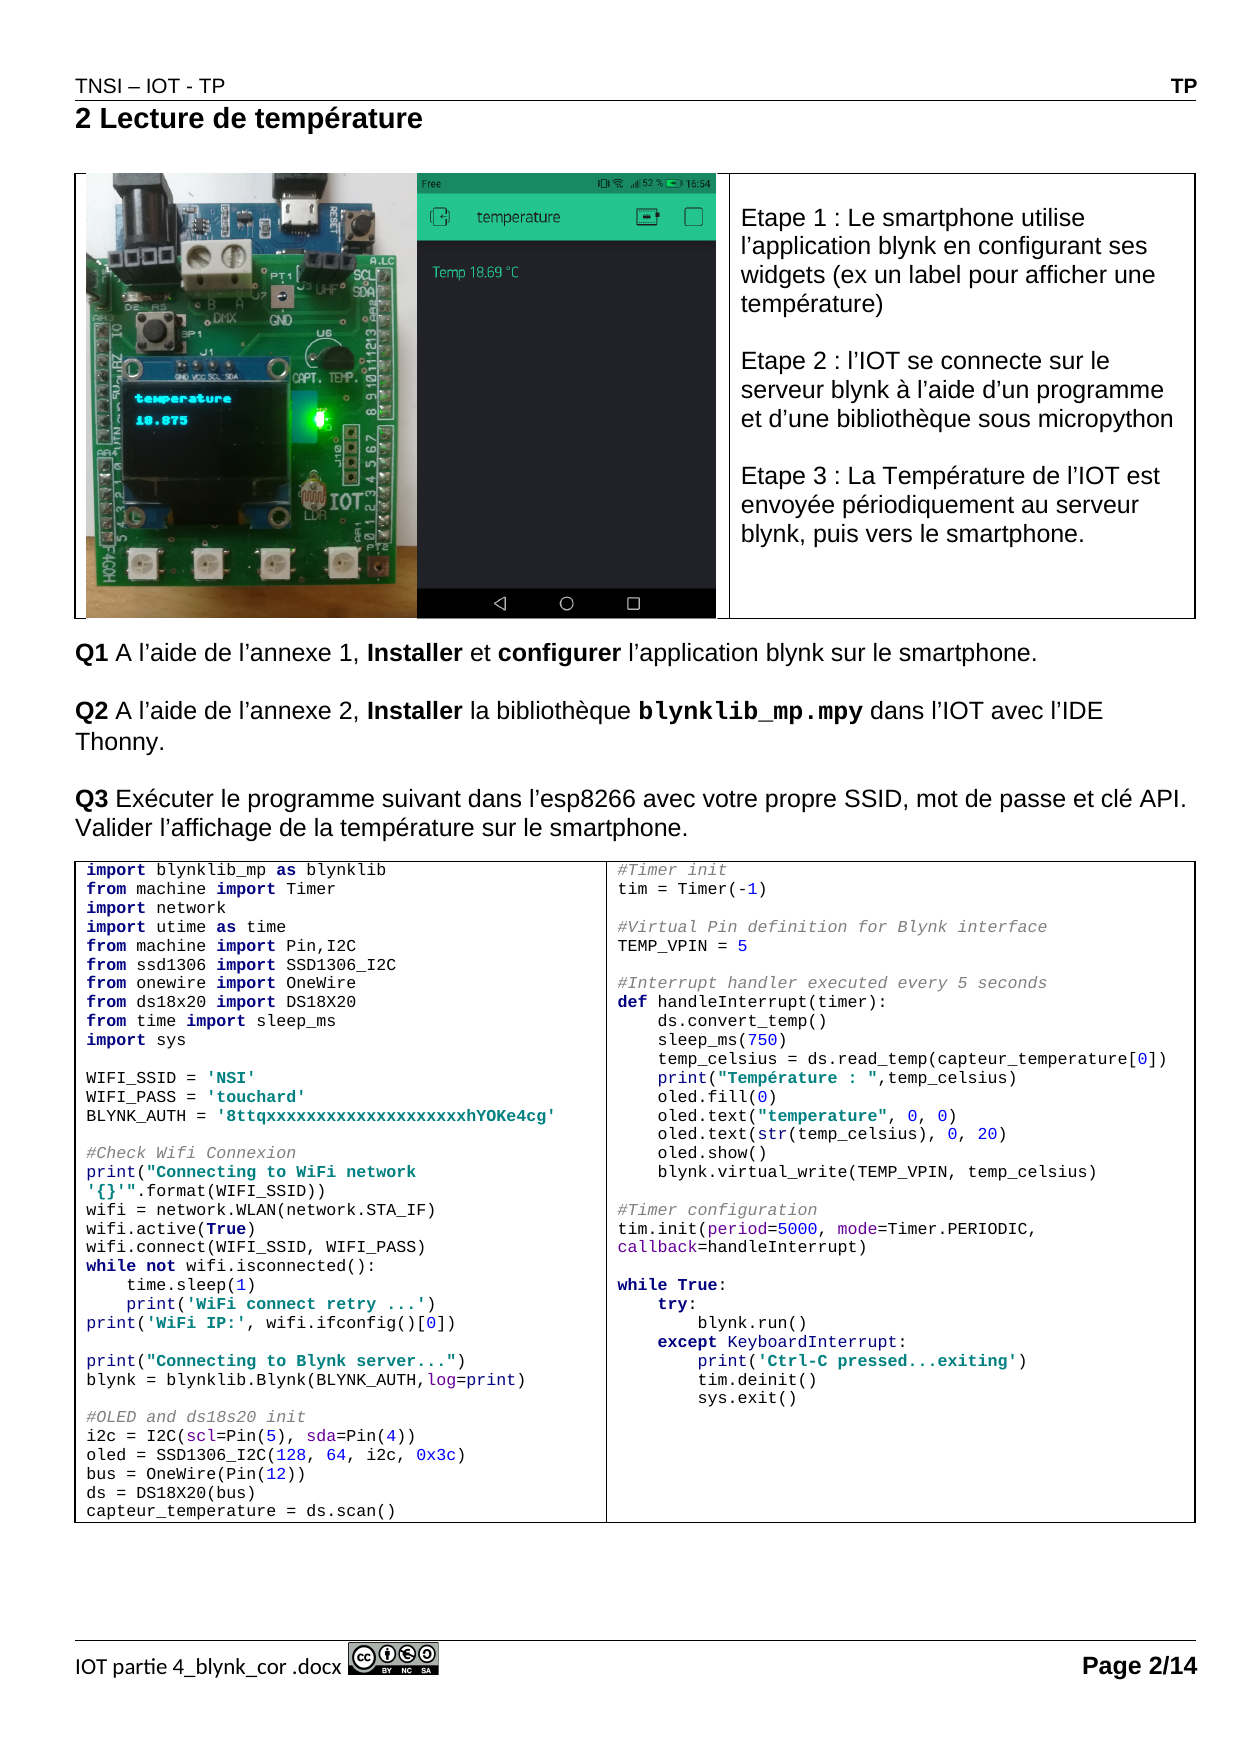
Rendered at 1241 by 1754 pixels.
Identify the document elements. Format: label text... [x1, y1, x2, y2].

table_header Etape 1 : Le smartphone utilise l’application blynk en configurant ses widgets (ex un label pour afficher une température) Etape 2 : l’IOT se connecte sur le serveur blynk à l’aide d’un programme et d’une bibliothèque sous micropython Etape 3 : La Température de l’IOT est envoyée périodiquement au serveur blynk, puis vers le smartphone. [730, 174, 1194, 618]
text Q2 A l’aide de l’annexe 2, Installer la bibliothèque blynklib_mp.mpy dans l’IOT avec l’IDE Thonny. [75, 696, 1196, 756]
text 2 Lecture de température [75, 101, 1196, 134]
text Q3 Exécuter le programme suivant dans l’esp8266 avec votre propre SSID, mot de passe et clé API. Valider l’affichage de la température sur le smartphone. [75, 784, 1196, 842]
table_header [718, 174, 729, 618]
text Q1 A l’aide de l’annexe 1, Installer et configurer l’application blynk sur le smartphone. [75, 638, 1196, 667]
picture [348, 1642, 439, 1675]
table_header [76, 174, 86, 618]
table_header #Timer init tim = Timer(-1) #Virtual Pin definition for Blynk interface TEMP_VPIN = 5 #Interrupt handler executed every 5 seconds def handleInterrupt(timer): ds.convert_temp() sleep_ms(750) temp_celsius = ds.read_temp(capteur_temperature[0]) print("Température : ",temp_celsius) oled.fill(0) oled.text("temperature", 0, 0) oled.text(str(temp_celsius), 0, 20) oled.show() blynk.virtual_write(TEMP_VPIN, temp_celsius) #Timer configuration tim.init(period=5000, mode=Timer.PERIODIC, callback=handleInterrupt) while True: try: blynk.run() except KeyboardInterrupt: print('Ctrl-C pressed...exiting') tim.deinit() sys.exit() [607, 862, 1194, 1522]
